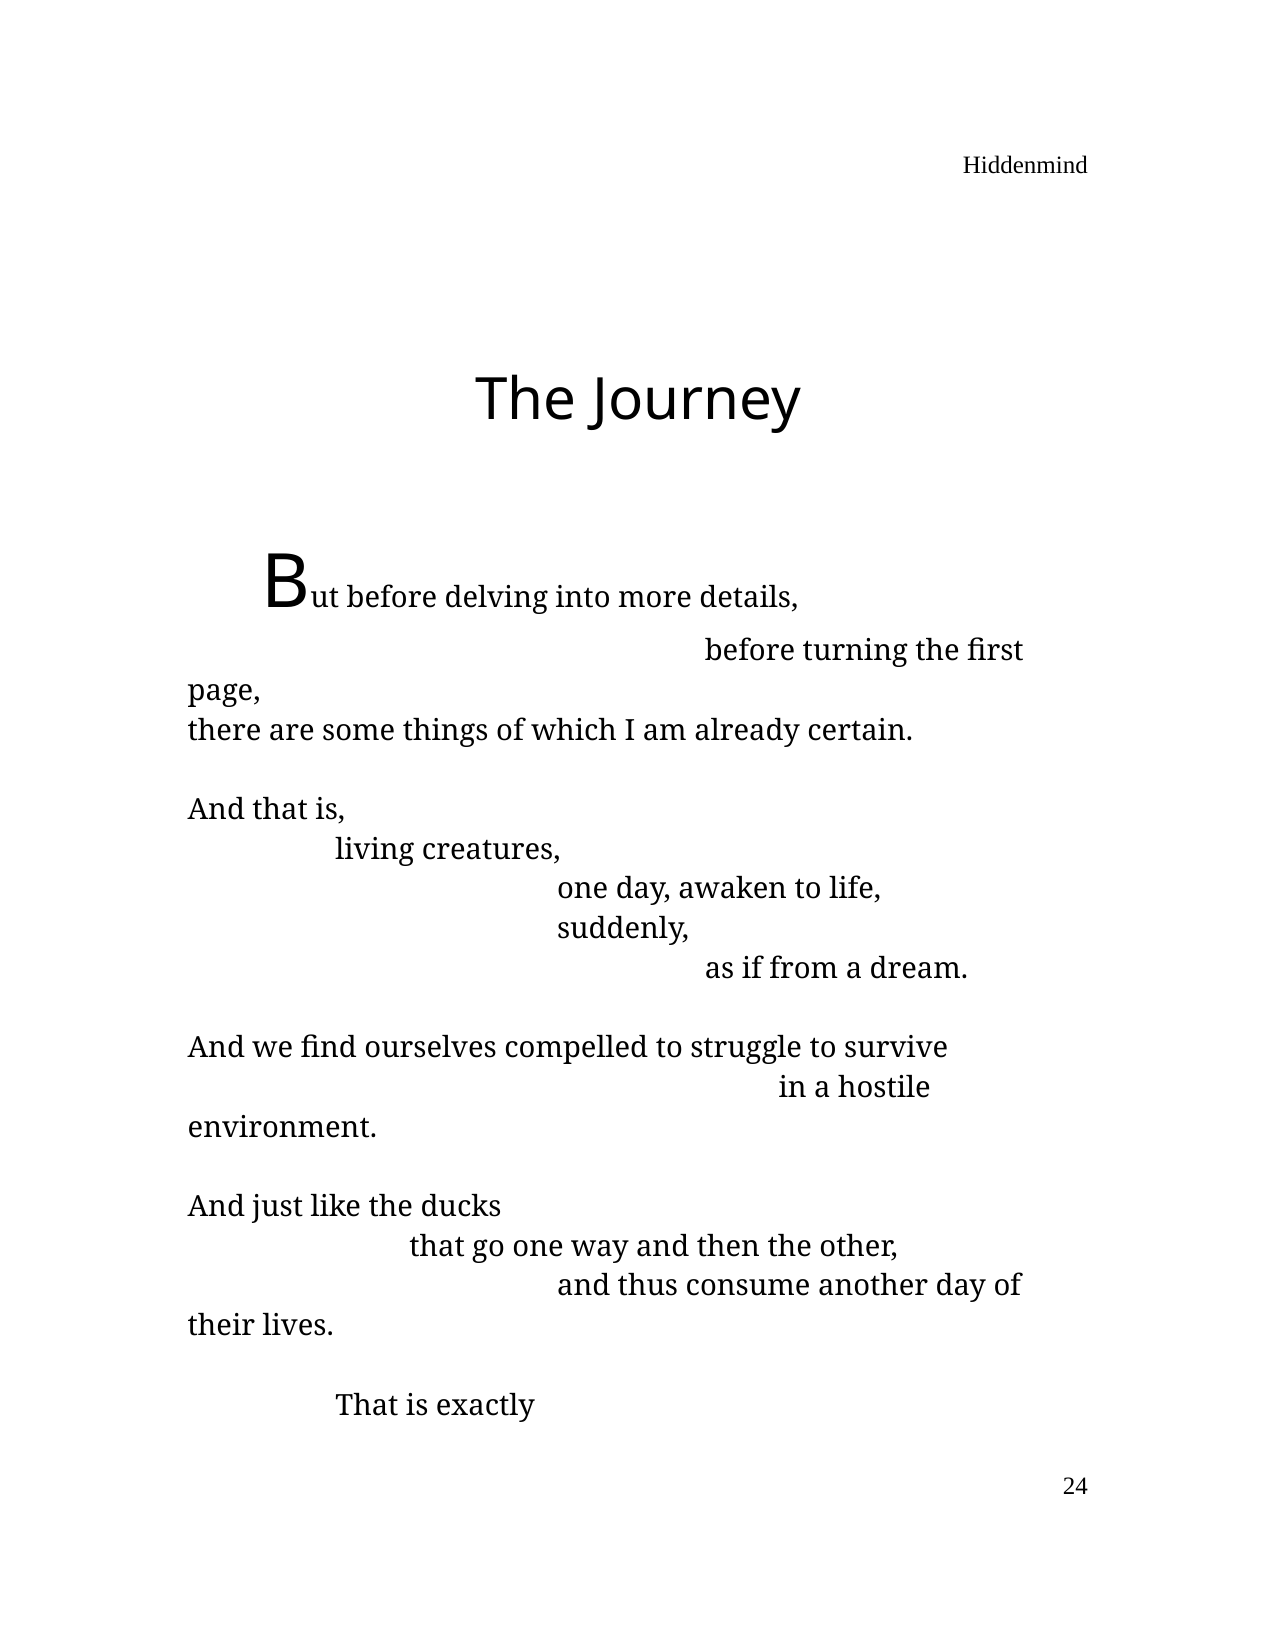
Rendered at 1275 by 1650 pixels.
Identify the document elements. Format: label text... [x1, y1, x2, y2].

text in a hostile environment. [187, 1066, 1087, 1146]
text before turning the first page, [187, 630, 1087, 709]
text that go one way and then the other, [187, 1225, 1087, 1265]
text there are some things of which I am already certain. [187, 709, 1087, 749]
text That is exactly [187, 1384, 1087, 1423]
text as if from a dream. [187, 947, 1087, 987]
text And that is, [187, 788, 1087, 828]
text one day, awaken to life, [187, 868, 1087, 907]
text suddenly, [187, 907, 1087, 947]
text And we find ourselves compelled to struggle to survive [187, 1027, 1087, 1066]
text and thus consume another day of their lives. [187, 1265, 1087, 1344]
text But before delving into more details, [187, 527, 1087, 630]
text living creatures, [187, 828, 1087, 868]
text And just like the ducks [187, 1185, 1087, 1225]
